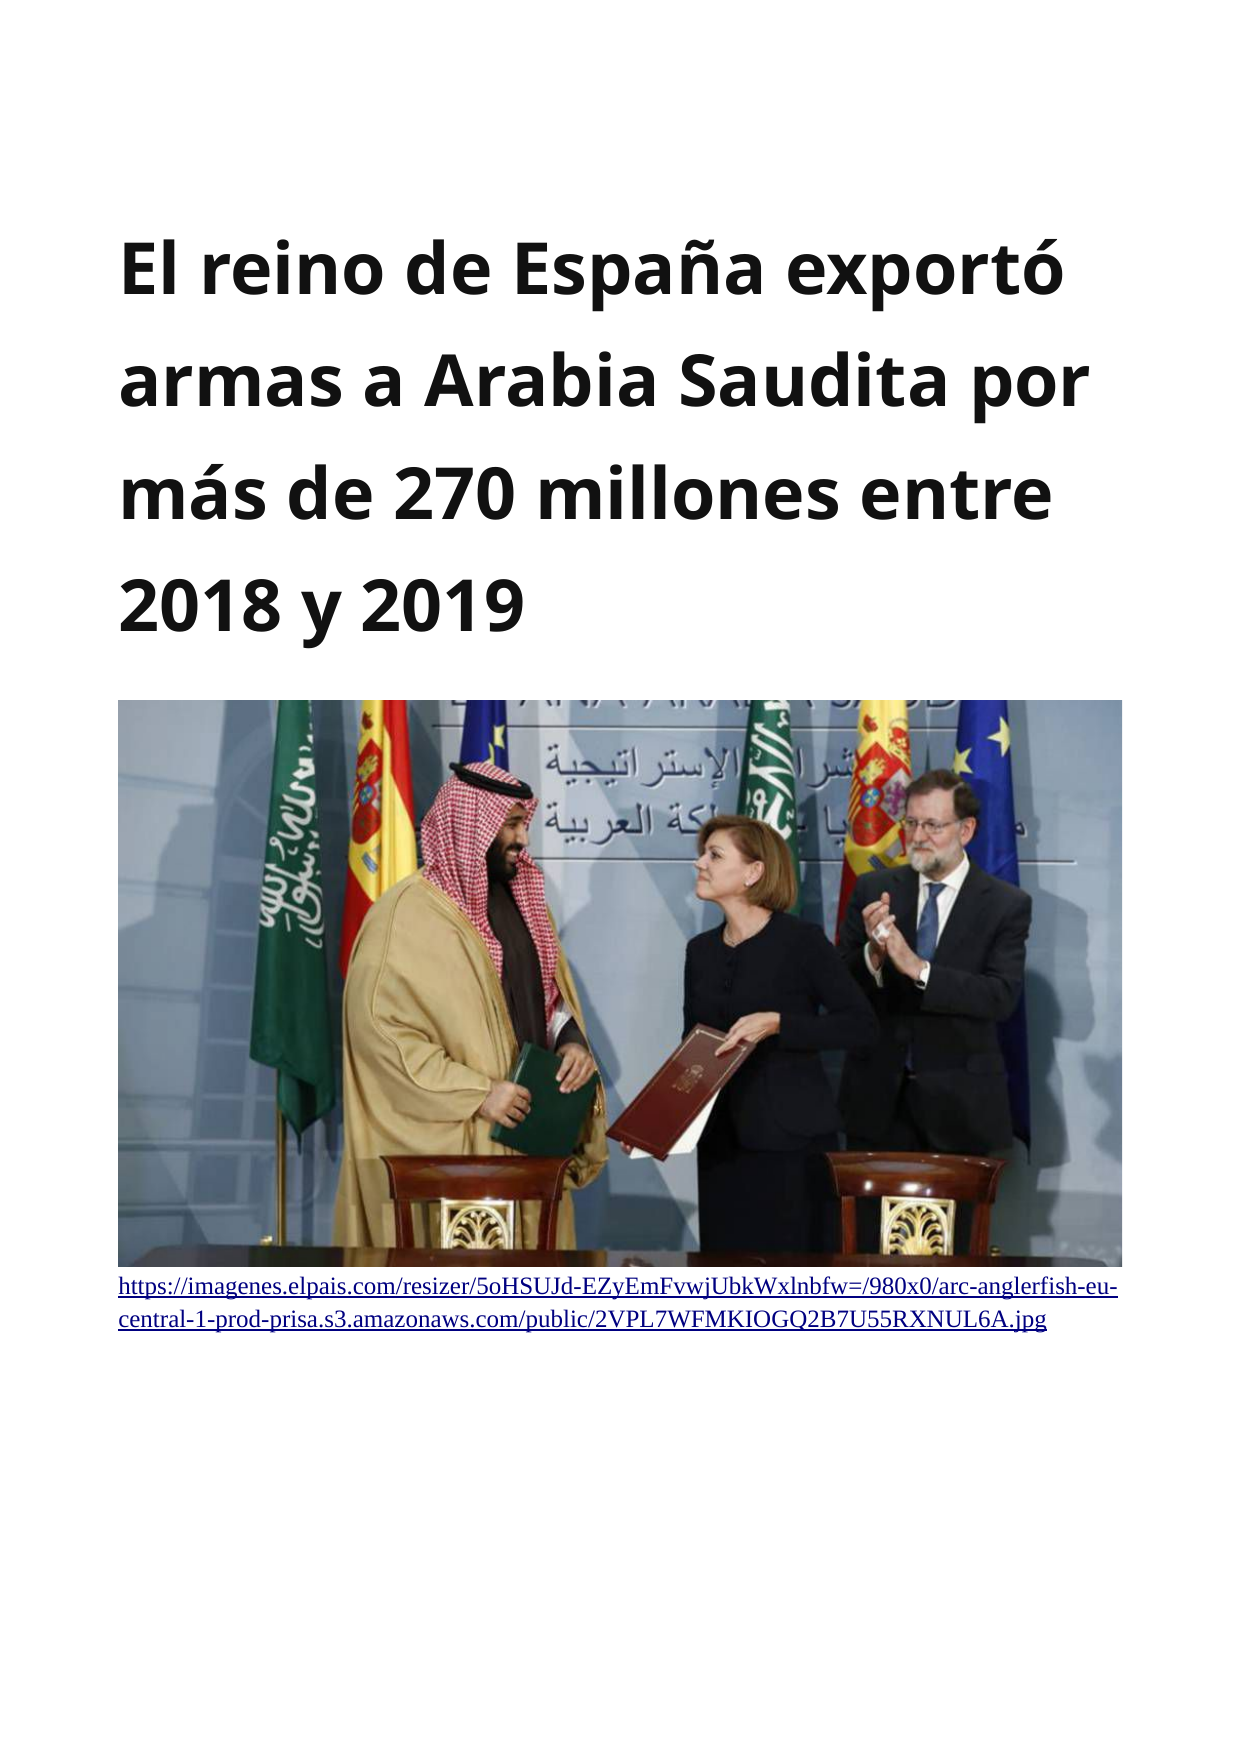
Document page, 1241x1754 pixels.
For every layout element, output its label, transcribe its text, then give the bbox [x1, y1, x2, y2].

picture [118, 700, 1123, 1267]
subtitle El reino de España exportó armas a Arabia Saudita por más de 270 millones entre 2018 y 2019 [118, 217, 1122, 653]
text https://imagenes.elpais.com/resizer/5oHSUJd-EZyEmFvwjUbkWxlnbfw=/980x0/arc-anglerfish-eu-central-1-prod-prisa.s3.amazonaws.com/public/2VPL7WFMKIOGQ2B7U55RXNUL6A.jpg [118, 1271, 1122, 1333]
